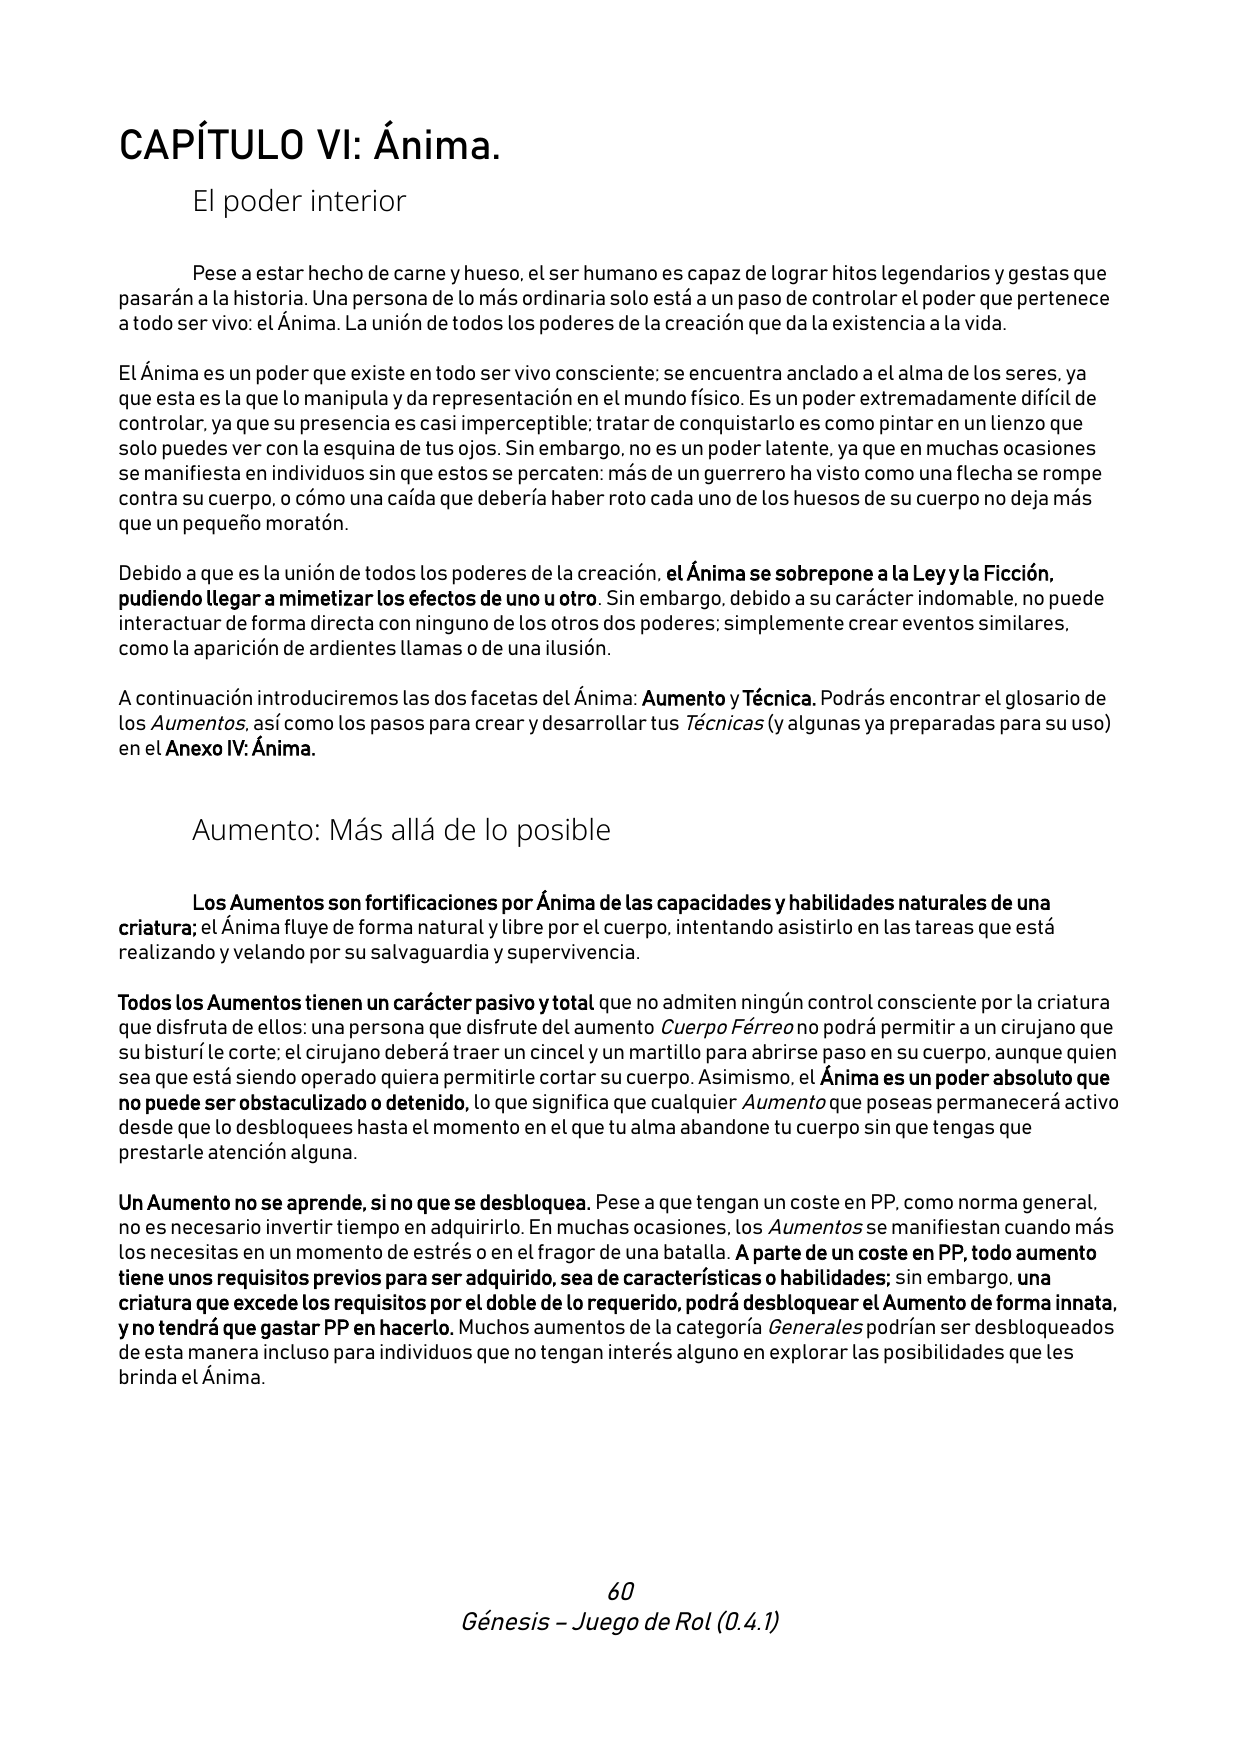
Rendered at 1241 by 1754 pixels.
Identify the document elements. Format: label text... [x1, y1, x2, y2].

text Un Aumento no se aprende, si no que se desbloquea. Pese a que tengan un coste en PP, como norma general, no es necesario invertir tiempo en adquirirlo. En muchas ocasiones, los Aumentos se manifiestan cuando más los necesitas en un momento de estrés o en el fragor de una batalla. A parte de un coste en PP, todo aumento tiene unos requisitos previos para ser adquirido, sea de características o habilidades; sin embargo, una criatura que excede los requisitos por el doble de lo requerido, podrá desbloquear el Aumento de forma innata, y no tendrá que gastar PP en hacerlo. Muchos aumentos de la categoría Generales podrían ser desbloqueados de esta manera incluso para individuos que no tengan interés alguno en explorar las posibilidades que les brinda el Ánima. [118, 1189, 1122, 1389]
text A continuación introduciremos las dos facetas del Ánima: Aumento y Técnica. Podrás encontrar el glosario de los Aumentos, así como los pasos para crear y desarrollar tus Técnicas (y algunas ya preparadas para su uso) en el Anexo IV: Ánima. [118, 684, 1122, 759]
subtitle CAPÍTULO VI: Ánima. [118, 118, 1122, 168]
text El Ánima es un poder que existe en todo ser vivo consciente; se encuentra anclado a el alma de los seres, ya que esta es la que lo manipula y da representación en el mundo físico. Es un poder extremadamente difícil de controlar, ya que su presencia es casi imperceptible; tratar de conquistarlo es como pintar en un lienzo que solo puedes ver con la esquina de tus ojos. Sin embargo, no es un poder latente, ya que en muchas ocasiones se manifiesta en individuos sin que estos se percaten: más de un guerrero ha visto como una flecha se rompe contra su cuerpo, o cómo una caída que debería haber roto cada uno de los huesos de su cuerpo no deja más que un pequeño moratón. [118, 359, 1122, 534]
subtitle El poder interior [118, 180, 1122, 220]
text Pese a estar hecho de carne y hueso, el ser humano es capaz de lograr hitos legendarios y gestas que pasarán a la historia. Una persona de lo más ordinaria solo está a un paso de controlar el poder que pertenece a todo ser vivo: el Ánima. La unión de todos los poderes de la creación que da la existencia a la vida. [118, 259, 1122, 334]
text Los Aumentos son fortificaciones por Ánima de las capacidades y habilidades naturales de una criatura; el Ánima fluye de forma natural y libre por el cuerpo, intentando asistirlo en las tareas que está realizando y velando por su salvaguardia y supervivencia. [118, 889, 1122, 964]
text Debido a que es la unión de todos los poderes de la creación, el Ánima se sobrepone a la Ley y la Ficción, pudiendo llegar a mimetizar los efectos de uno u otro. Sin embargo, debido a su carácter indomable, no puede interactuar de forma directa con ninguno de los otros dos poderes; simplemente crear eventos similares, como la aparición de ardientes llamas o de una ilusión. [118, 559, 1122, 659]
subtitle Aumento: Más allá de lo posible [118, 809, 1122, 849]
text Todos los Aumentos tienen un carácter pasivo y total que no admiten ningún control consciente por la criatura que disfruta de ellos: una persona que disfrute del aumento Cuerpo Férreo no podrá permitir a un cirujano que su bisturí le corte; el cirujano deberá traer un cincel y un martillo para abrirse paso en su cuerpo, aunque quien sea que está siendo operado quiera permitirle cortar su cuerpo. Asimismo, el Ánima es un poder absoluto que no puede ser obstaculizado o detenido, lo que significa que cualquier Aumento que poseas permanecerá activo desde que lo desbloquees hasta el momento en el que tu alma abandone tu cuerpo sin que tengas que prestarle atención alguna. [118, 989, 1122, 1164]
